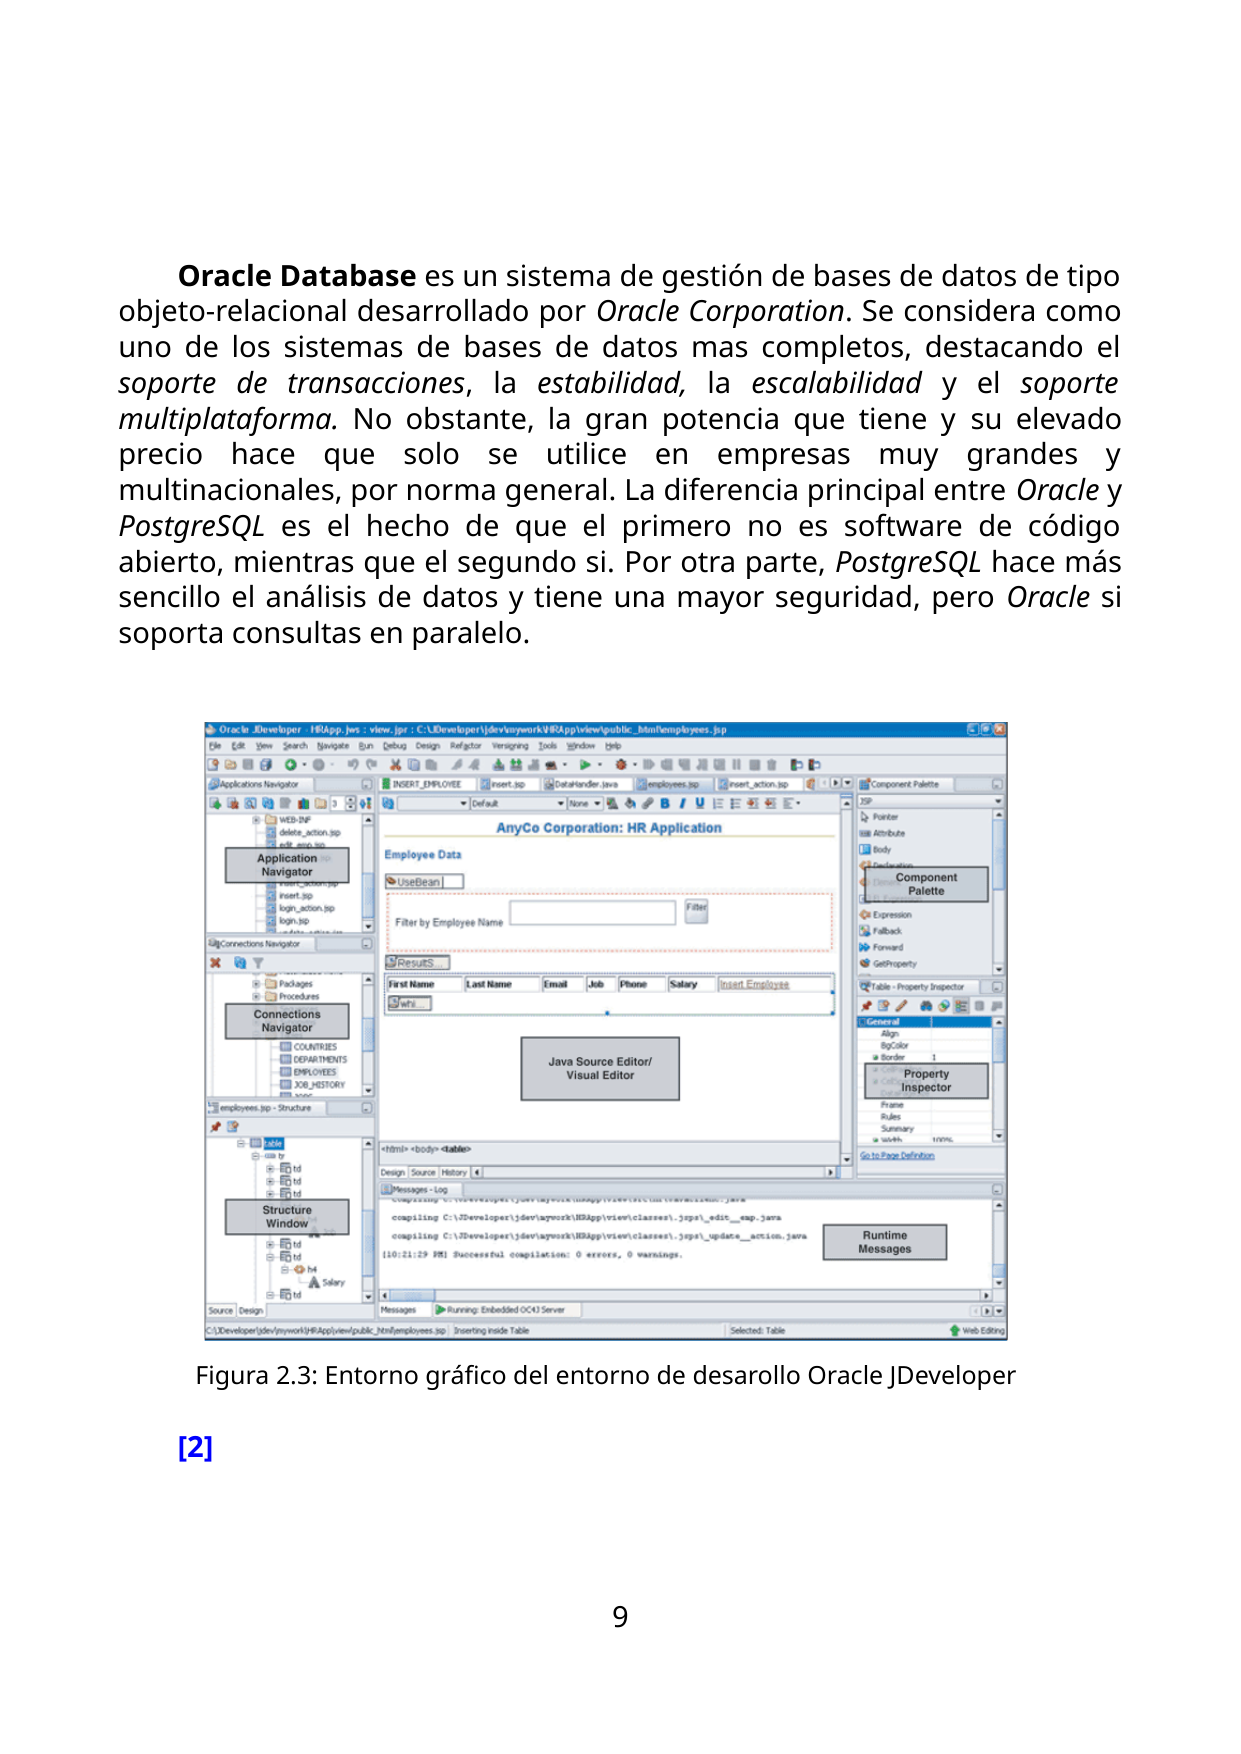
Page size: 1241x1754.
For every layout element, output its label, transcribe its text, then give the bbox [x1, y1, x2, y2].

text Figura 2.3: Entorno gráfico del entorno de desarollo Oracle JDeveloper [174, 722, 1038, 1392]
text [2] [118, 1426, 1122, 1466]
picture [204, 722, 1008, 1341]
text Oracle Database es un sistema de gestión de bases de datos de tipo objeto-relacional desarrollado por Oracle Corporation. Se considera como uno de los sistemas de bases de datos mas completos, destacando el soporte de transacciones, la estabilidad, la escalabilidad y el soporte multiplataforma. No obstante, la gran potencia que tiene y su elevado precio hace que solo se utilice en empresas muy grandes y multinacionales, por norma general. La diferencia principal entre Oracle y PostgreSQL es el hecho de que el primero no es software de código abierto, mientras que el segundo si. Por otra parte, PostgreSQL hace más sencillo el análisis de datos y tiene una mayor seguridad, pero Oracle si soporta consultas en paralelo. [118, 255, 1122, 652]
